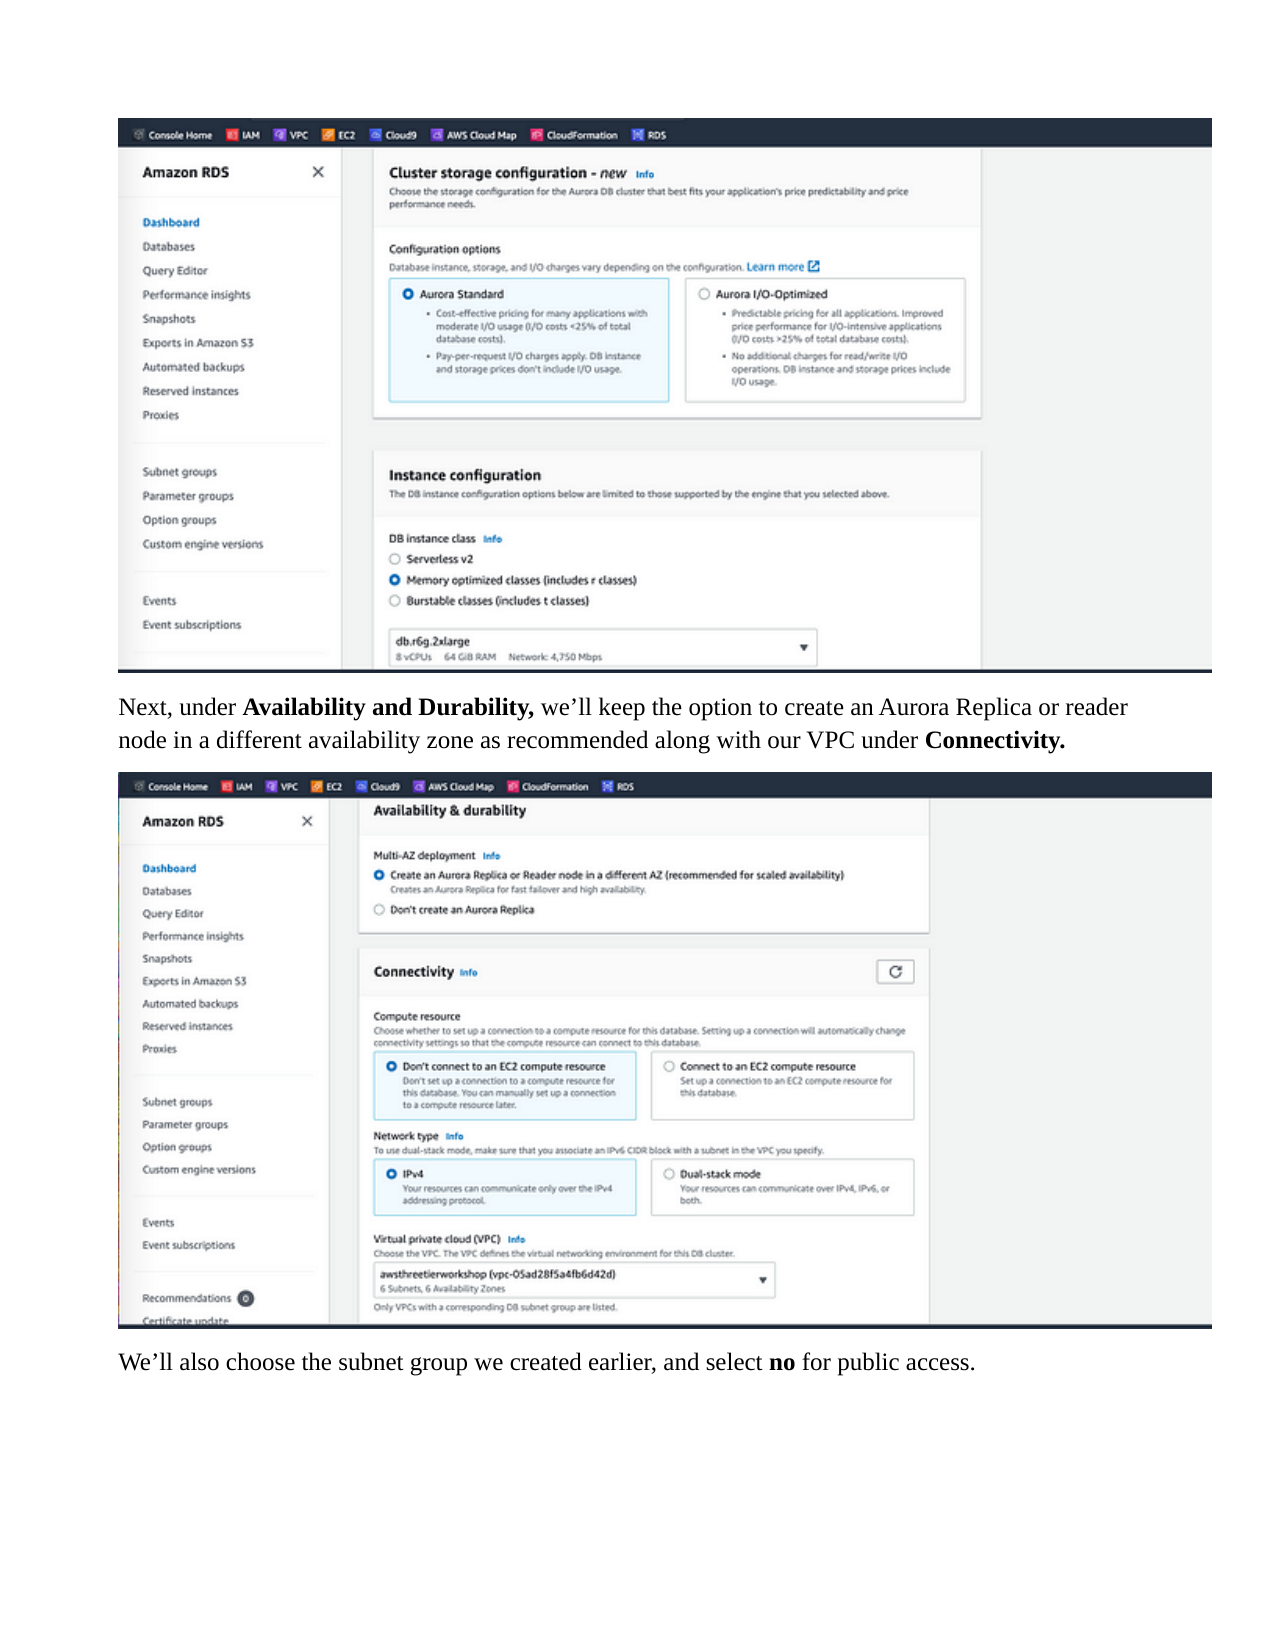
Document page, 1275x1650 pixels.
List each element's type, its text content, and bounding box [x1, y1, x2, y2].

picture [118, 118, 1212, 673]
text We’ll also choose the subnet group we created earlier, and select no for public access. [118, 1347, 1157, 1376]
text Next, under Availability and Durability, we’ll keep the option to create an Aurora Replica or reader node in a different availability zone as recommended along with our VPC under Connectivity. [118, 692, 1157, 753]
picture [118, 772, 1212, 1329]
